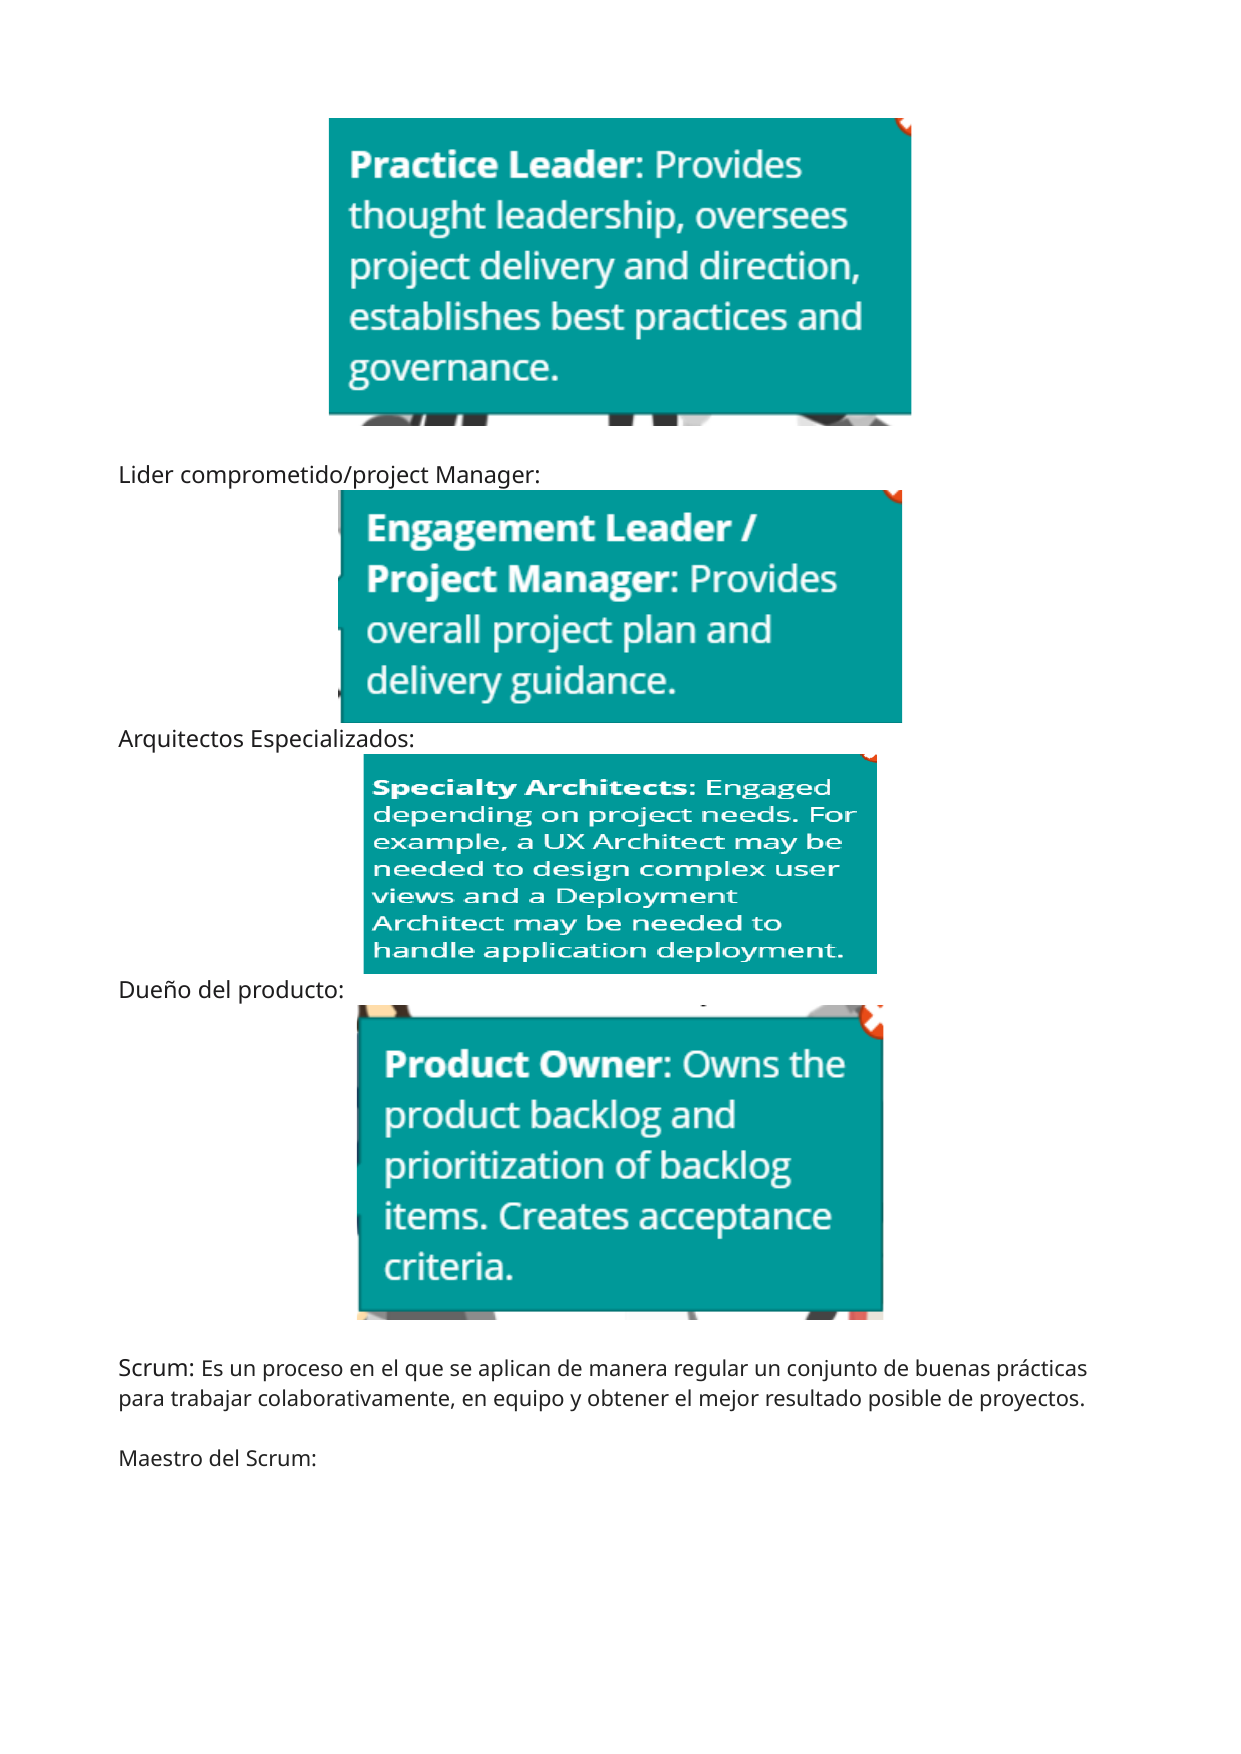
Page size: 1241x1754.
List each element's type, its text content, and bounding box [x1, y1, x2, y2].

text Lider comprometido/project Manager: [118, 458, 1122, 490]
text Dueño del producto: [118, 755, 1122, 1005]
text Scrum: Es un proceso en el que se aplican de manera regular un conjunto de buenas prácticas para trabajar colaborativamente, en equipo y obtener el mejor resultado posible de proyectos. [118, 1351, 1122, 1413]
text Maestro del Scrum: [118, 1443, 1122, 1473]
text Arquitectos Especializados: [118, 490, 1122, 755]
